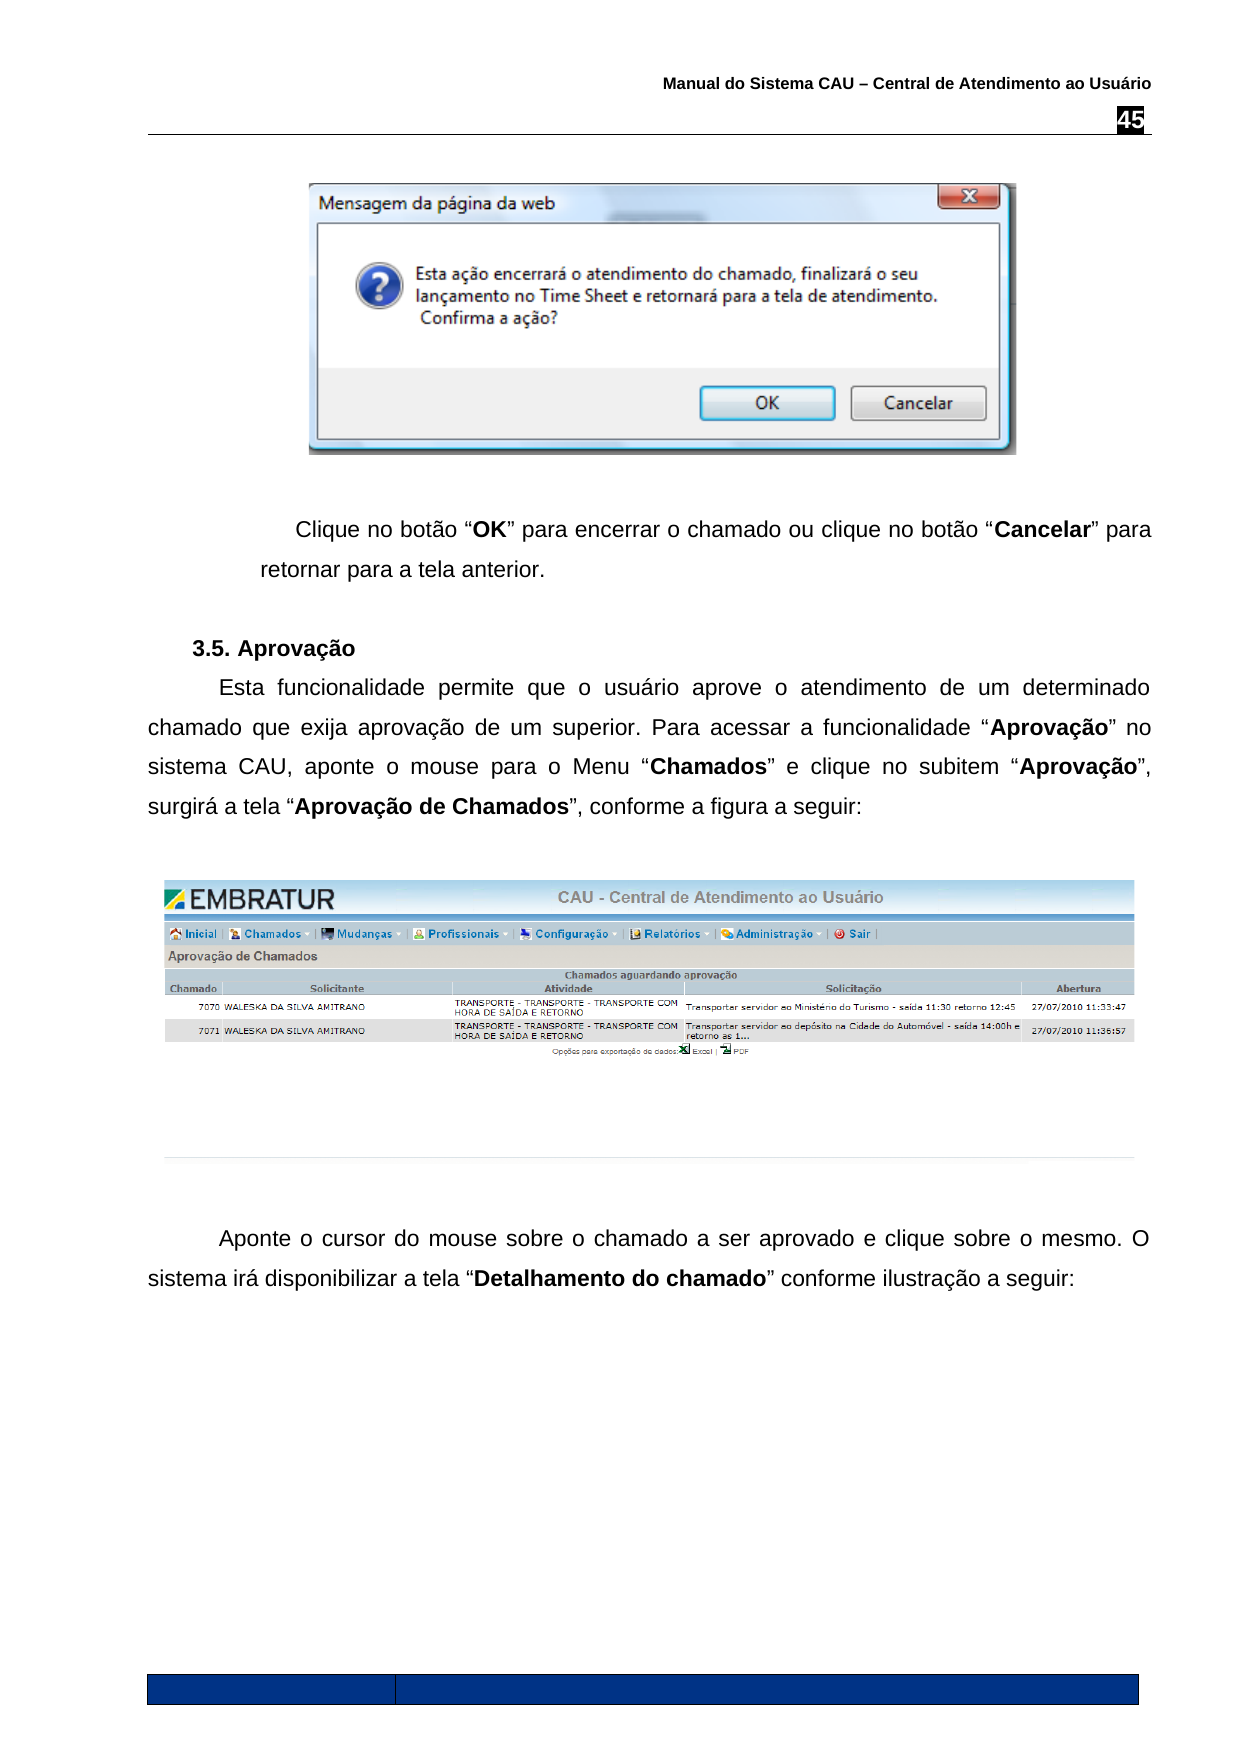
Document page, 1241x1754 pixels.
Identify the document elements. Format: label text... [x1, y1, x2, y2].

text Esta funcionalidade permite que o usuário aprove o atendimento de um determinado chamado que exija aprovação de um superior. Para acessar a funcionalidade “Aprovação” no sistema CAU, aponte o mouse para o Menu “Chamados” e clique no subitem “Aprovação”, surgirá a tela “Aprovação de Chamados”, conforme a figura a seguir: [148, 674, 1152, 819]
text Aponte o cursor do mouse sobre o chamado a ser aprovado e clique sobre o mesmo. O sistema irá disponibilizar a tela “Detalhamento do chamado” conforme ilustração a seguir: [148, 1225, 1152, 1291]
list Aprovação [192, 635, 1152, 661]
picture [164, 880, 1135, 1164]
text Clique no botão “OK” para encerrar o chamado ou clique no botão “Cancelar” para retornar para a tela anterior. [260, 516, 1152, 582]
picture [308, 183, 1017, 455]
